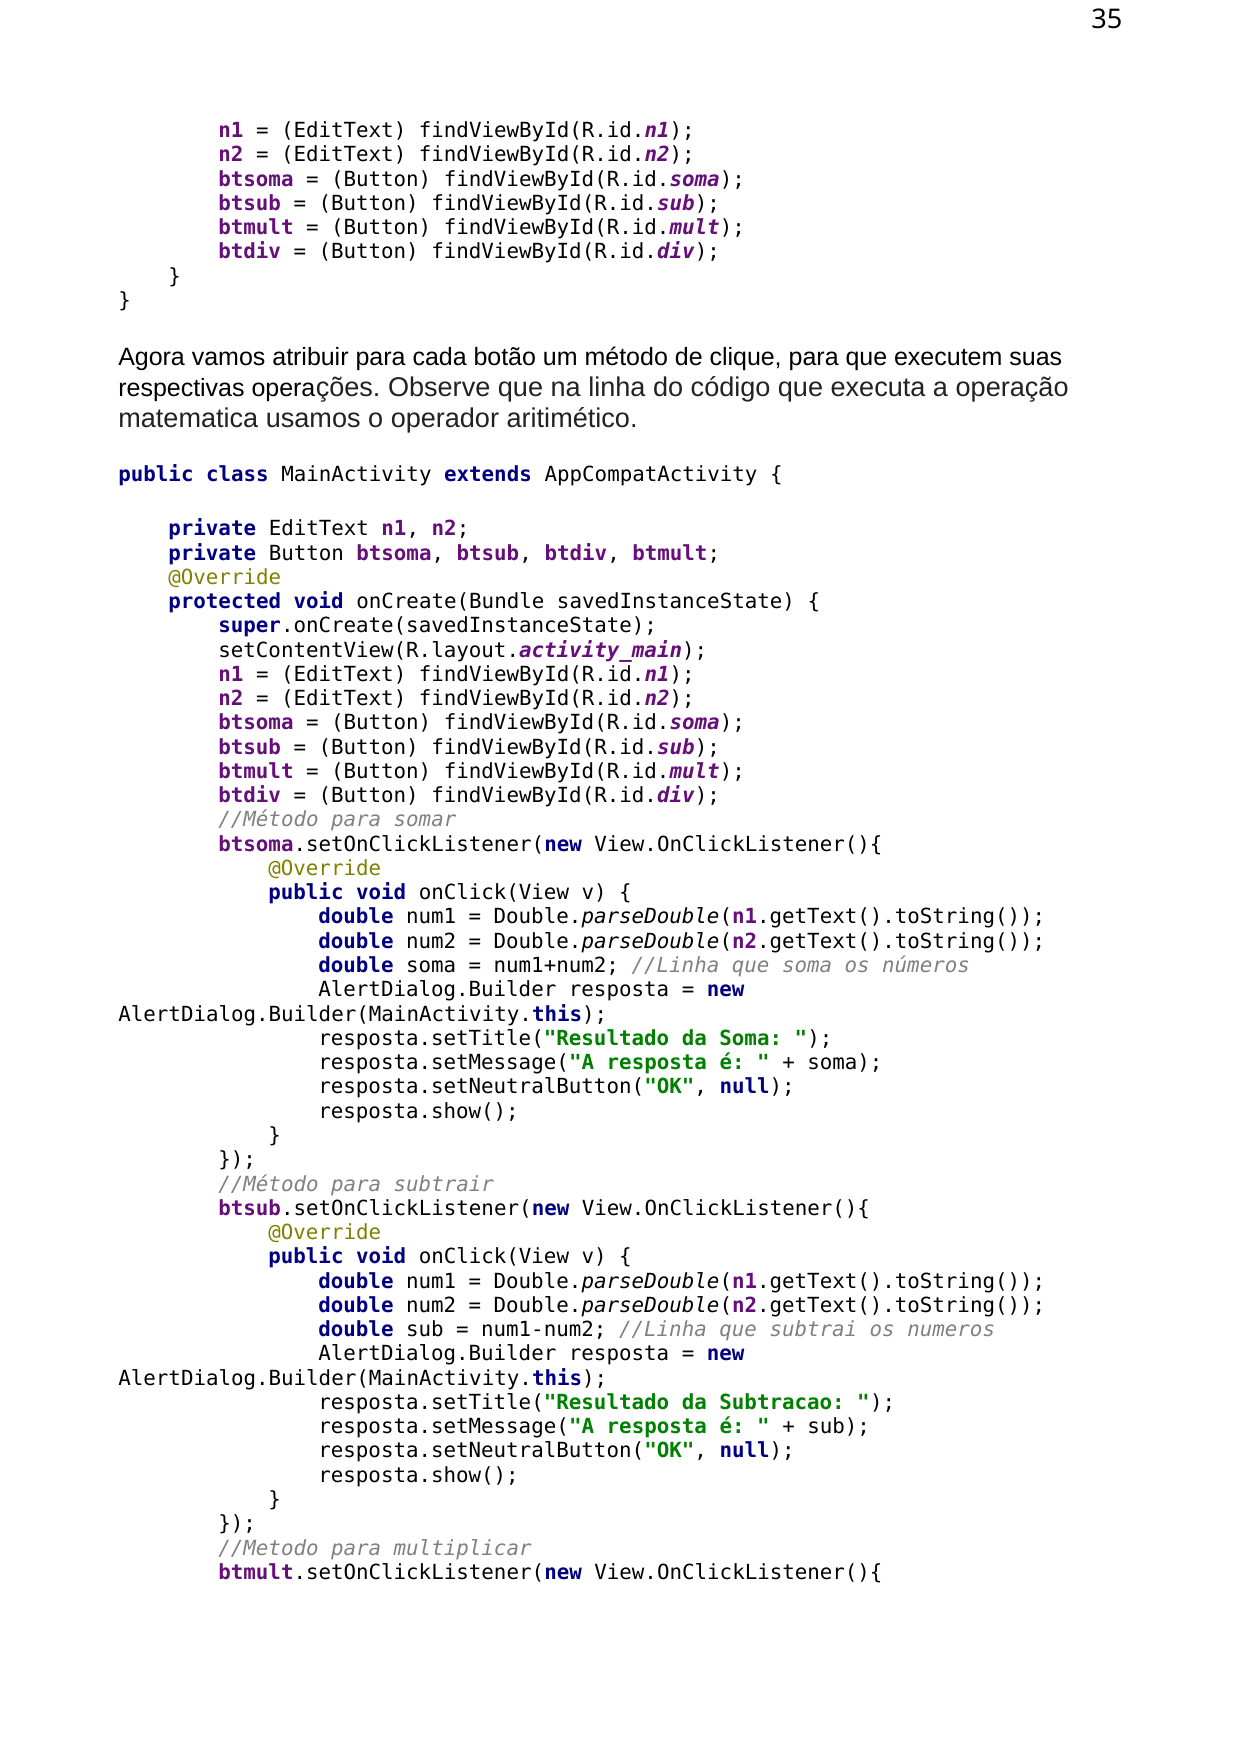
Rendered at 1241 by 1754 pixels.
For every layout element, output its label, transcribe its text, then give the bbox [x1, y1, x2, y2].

text double soma = num1+num2; //Linha que soma os números [118, 953, 1122, 977]
text }); [118, 1511, 1122, 1536]
text btmult = (Button) findViewById(R.id.mult); [118, 215, 1122, 239]
text btsub = (Button) findViewById(R.id.sub); [118, 735, 1122, 759]
text resposta.show(); [118, 1099, 1122, 1123]
text btsoma.setOnClickListener(new View.OnClickListener(){ [118, 832, 1122, 856]
text @Override [118, 1220, 1122, 1244]
text resposta.setMessage("A resposta é: " + sub); [118, 1414, 1122, 1438]
text public void onClick(View v) { [118, 880, 1122, 904]
text public void onClick(View v) { [118, 1244, 1122, 1269]
text resposta.setNeutralButton("OK", null); [118, 1438, 1122, 1463]
text resposta.show(); [118, 1463, 1122, 1487]
text //Método para subtrair [118, 1172, 1122, 1196]
text @Override [118, 856, 1122, 880]
text double num1 = Double.parseDouble(n1.getText().toString()); [118, 904, 1122, 929]
text @Override [118, 565, 1122, 589]
text } [118, 1123, 1122, 1147]
text double num1 = Double.parseDouble(n1.getText().toString()); [118, 1269, 1122, 1293]
text btsoma = (Button) findViewById(R.id.soma); [118, 710, 1122, 735]
text setContentView(R.layout.activity_main); [118, 638, 1122, 662]
text double sub = num1-num2; //Linha que subtrai os numeros [118, 1317, 1122, 1341]
text AlertDialog.Builder resposta = new AlertDialog.Builder(MainActivity.this); [118, 1341, 1122, 1390]
text private EditText n1, n2; [118, 516, 1122, 541]
text n1 = (EditText) findViewById(R.id.n1); [118, 662, 1122, 686]
text } [118, 1487, 1122, 1511]
text } [118, 288, 1122, 312]
text btdiv = (Button) findViewById(R.id.div); [118, 239, 1122, 264]
text //Metodo para multiplicar [118, 1536, 1122, 1560]
text resposta.setTitle("Resultado da Soma: "); [118, 1026, 1122, 1050]
text n2 = (EditText) findViewById(R.id.n2); [118, 142, 1122, 167]
text resposta.setNeutralButton("OK", null); [118, 1074, 1122, 1099]
text } [118, 264, 1122, 288]
text double num2 = Double.parseDouble(n2.getText().toString()); [118, 1293, 1122, 1317]
text protected void onCreate(Bundle savedInstanceState) { [118, 589, 1122, 613]
text n1 = (EditText) findViewById(R.id.n1); [118, 118, 1122, 142]
text btsub = (Button) findViewById(R.id.sub); [118, 191, 1122, 215]
text btmult = (Button) findViewById(R.id.mult); [118, 759, 1122, 783]
text Agora vamos atribuir para cada botão um método de clique, para que executem suas respectivas operações. Observe que na linha do código que executa a operação matematica usamos o operador aritimético. [118, 342, 1122, 433]
text btsub.setOnClickListener(new View.OnClickListener(){ [118, 1196, 1122, 1220]
text public class MainActivity extends AppCompatActivity { [118, 462, 1122, 487]
text btsoma = (Button) findViewById(R.id.soma); [118, 167, 1122, 191]
text }); [118, 1147, 1122, 1172]
text btdiv = (Button) findViewById(R.id.div); [118, 783, 1122, 807]
text private Button btsoma, btsub, btdiv, btmult; [118, 541, 1122, 565]
text n2 = (EditText) findViewById(R.id.n2); [118, 686, 1122, 710]
text //Método para somar [118, 807, 1122, 832]
text AlertDialog.Builder resposta = new AlertDialog.Builder(MainActivity.this); [118, 977, 1122, 1026]
text btmult.setOnClickListener(new View.OnClickListener(){ [118, 1560, 1122, 1584]
text resposta.setTitle("Resultado da Subtracao: "); [118, 1390, 1122, 1414]
text resposta.setMessage("A resposta é: " + soma); [118, 1050, 1122, 1074]
text super.onCreate(savedInstanceState); [118, 613, 1122, 638]
text double num2 = Double.parseDouble(n2.getText().toString()); [118, 929, 1122, 953]
